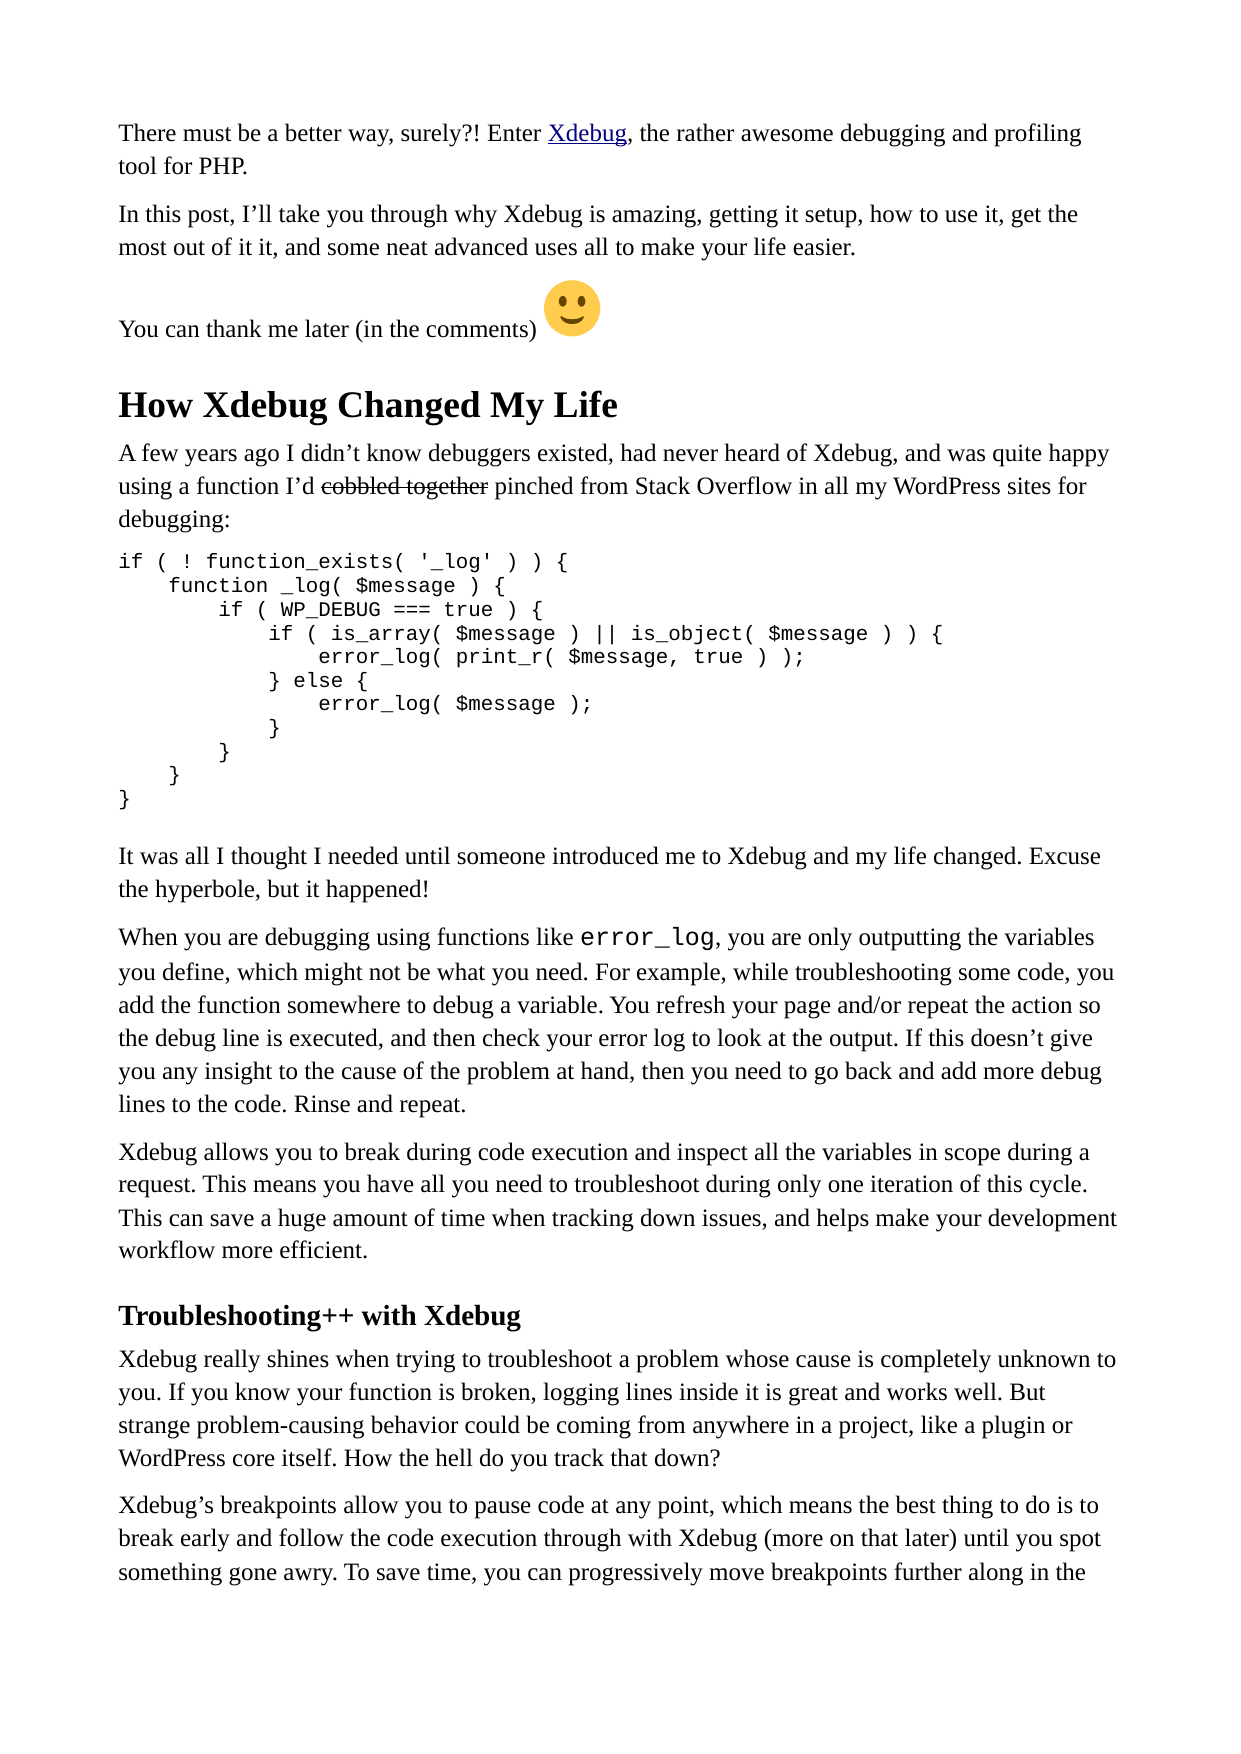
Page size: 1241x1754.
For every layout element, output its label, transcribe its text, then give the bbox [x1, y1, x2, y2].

subtitle How Xdebug Changed My Life [118, 382, 1122, 425]
text Xdebug allows you to break during code execution and inspect all the variables in scope during a request. This means you have all you need to troubleshoot during only one iteration of this cycle. This can save a huge amount of time when tracking down issues, and helps make your development workflow more efficient. [118, 1137, 1122, 1264]
text } [118, 788, 1122, 812]
text Xdebug’s breakpoints allow you to pause code at any point, which means the best thing to do is to break early and follow the code execution through with Xdebug (more on that later) until you spot something gone awry. To save time, you can progressively move breakpoints further along in the [118, 1491, 1122, 1585]
text if ( is_array( $message ) || is_object( $message ) ) { [118, 622, 1122, 646]
text error_log( print_r( $message, true ) ); [118, 646, 1122, 670]
text } [118, 717, 1122, 741]
text error_log( $message ); [118, 693, 1122, 717]
text } [118, 741, 1122, 764]
text Xdebug really shines when trying to troubleshoot a problem whose cause is completely unknown to you. If you know your function is broken, logging lines inside it is great and works well. But strange problem-causing behavior could be coming from anywhere in a project, like a plugin or WordPress core itself. How the hell do you track that down? [118, 1344, 1122, 1472]
subtitle Troubleshooting++ with Xdebug [118, 1298, 1122, 1331]
text A few years ago I didn’t know debuggers existed, had never heard of Xdebug, and was quite happy using a function I’d cobbled together pinched from Stack Overflow in all my WordPress sites for debugging: [118, 438, 1122, 533]
text if ( WP_DEBUG === true ) { [118, 599, 1122, 622]
text In this post, I’ll take you through why Xdebug is amazing, getting it setup, how to use it, get the most out of it it, and some neat advanced uses all to make your life easier. [118, 199, 1122, 261]
text } else { [118, 670, 1122, 693]
text There must be a better way, surely?! Enter Xdebug, the rather awesome debugging and profiling tool for PHP. [118, 118, 1122, 180]
text When you are debugging using functions like error_log, you are only outputting the variables you define, which might not be what you need. For example, while troubleshooting some code, you add the function somewhere to debug a variable. You refresh your page and/or repeat the action so the debug line is executed, and then check your error log to look at the output. If this doesn’t give you any insight to the cause of the problem at hand, then you need to go back and add more debug lines to the code. Rinse and repeat. [118, 922, 1122, 1118]
text function _log( $message ) { [118, 575, 1122, 599]
text It was all I thought I needed until someone introduced me to Xdebug and my life changed. Excuse the hyperbole, but it happened! [118, 841, 1122, 903]
text } [118, 764, 1122, 788]
text You can thank me later (in the comments) [118, 279, 1122, 343]
text if ( ! function_exists( '_log' ) ) { [118, 552, 1122, 575]
